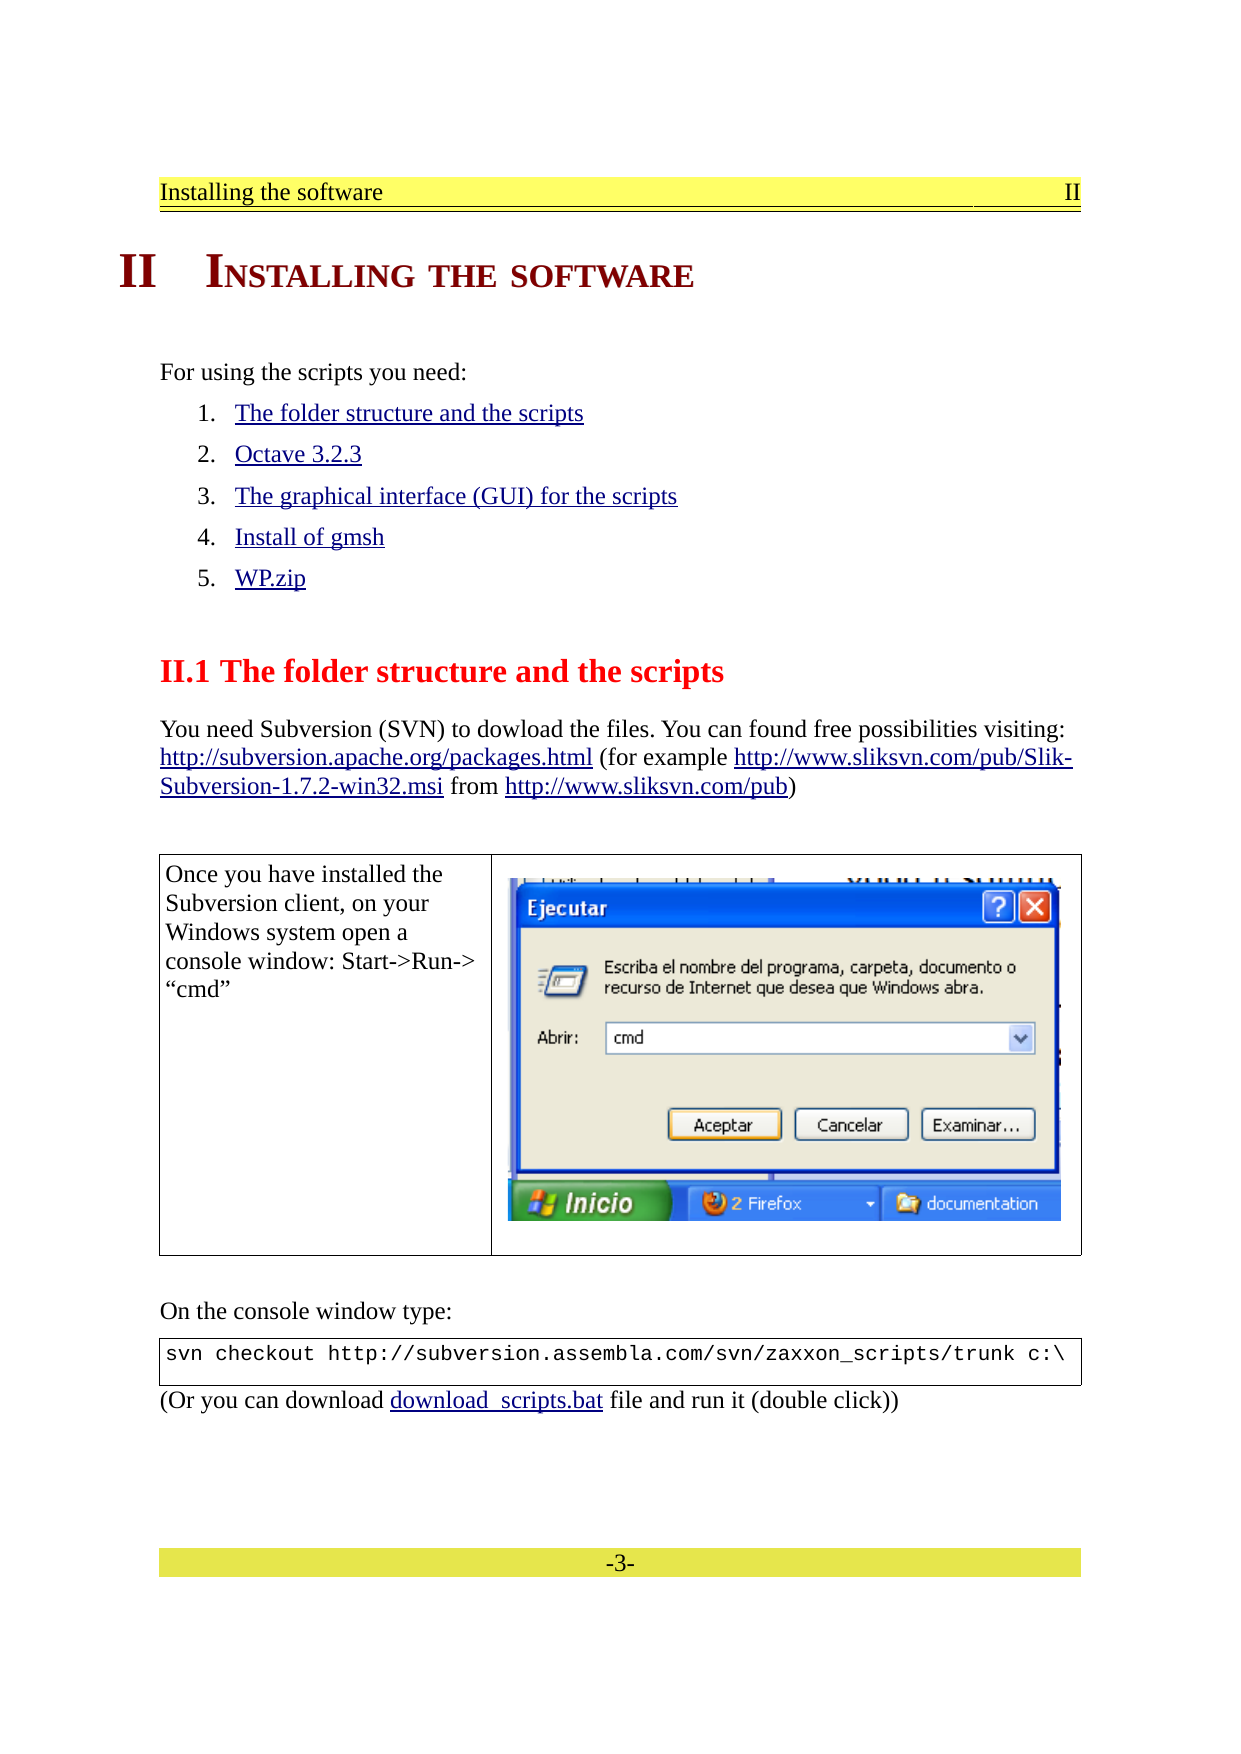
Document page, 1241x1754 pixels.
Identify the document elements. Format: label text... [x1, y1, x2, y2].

text For using the scripts you need: [159, 357, 1081, 386]
table_header [492, 855, 1081, 1255]
text On the console window type: [159, 1296, 1081, 1325]
table_header Once you have installed the Subversion client, on your Windows system open a console window: Start->Run-> “cmd” [160, 855, 491, 1255]
list Install of gmsh [197, 522, 1081, 551]
subtitle The folder structure and the scripts [159, 652, 1081, 690]
picture [507, 878, 1061, 1221]
list Octave 3.2.3 [197, 439, 1081, 468]
list The graphical interface (GUI) for the scripts [197, 481, 1081, 509]
list The folder structure and the scripts [197, 398, 1081, 427]
table_header svn checkout http://subversion.assembla.com/svn/zaxxon_scripts/trunk c:\ [160, 1339, 1081, 1385]
text You need Subversion (SVN) to dowload the files. You can found free possibilities visiting: http://subversion.apache.org/packages.html (for example http://www.sliksvn.com/pub/Slik-Subversion-1.7.2-win32.msi from http://www.sliksvn.com/pub) [159, 714, 1081, 800]
subtitle Installing the software [118, 240, 1081, 298]
text (Or you can download download_scripts.bat file and run it (double click)) [159, 1386, 1081, 1414]
list WP.zip [197, 563, 1081, 592]
